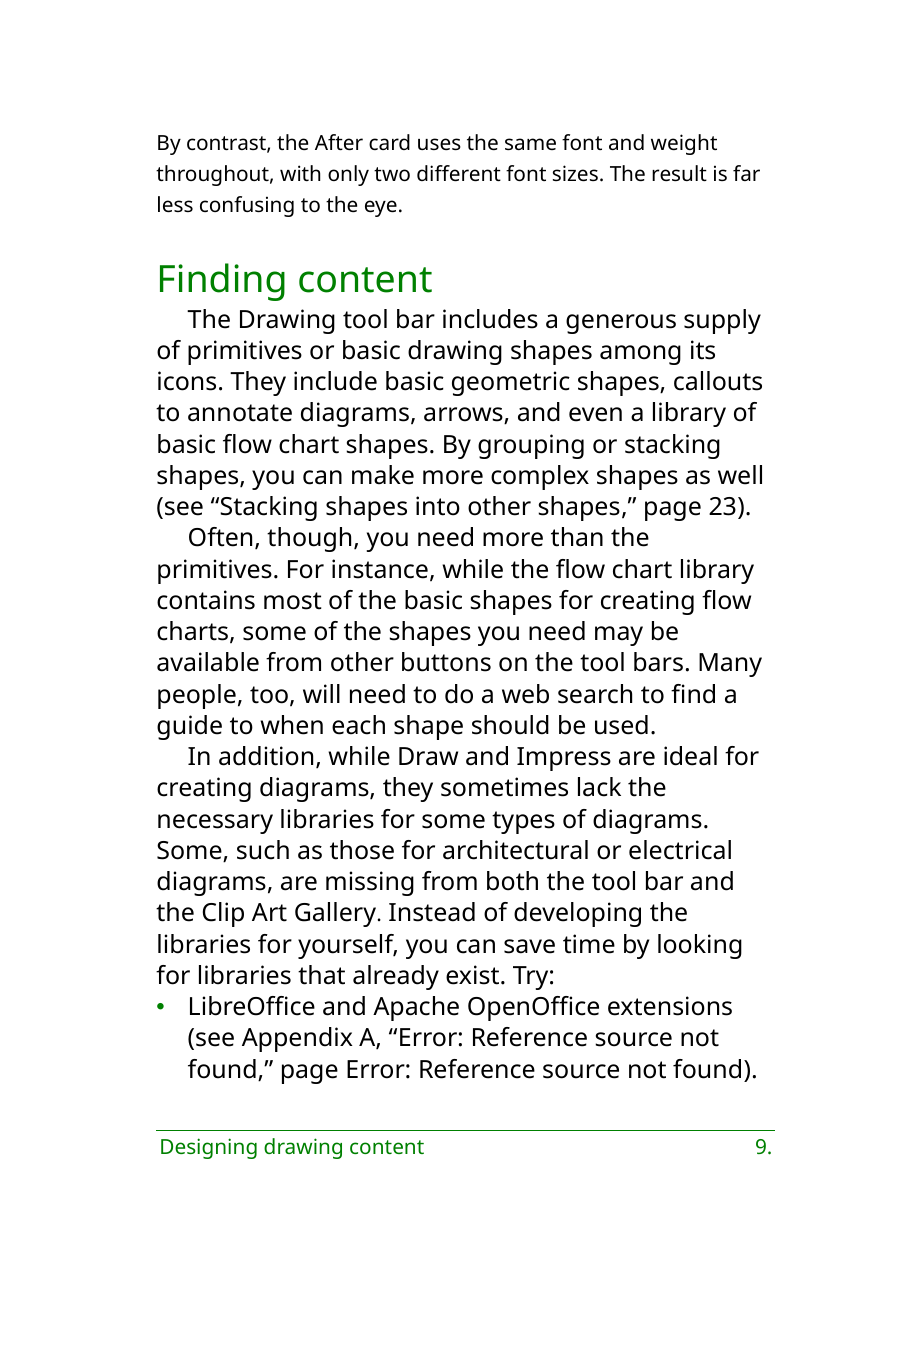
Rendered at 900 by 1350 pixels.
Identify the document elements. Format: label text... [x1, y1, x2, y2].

text In addition, while Draw and Impress are ideal for creating diagrams, they sometimes lack the necessary libraries for some types of diagrams. Some, such as those for architectural or electrical diagrams, are missing from both the tool bar and the Clip Art Gallery. Instead of developing the libraries for yourself, you can save time by looking for libraries that already exist. Try: [156, 741, 775, 991]
list LibreOffice and Apache OpenOffice extensions (see Appendix A, “Error: Reference source not found,” page Error: Reference source not found). [156, 991, 775, 1084]
subtitle Finding content [156, 252, 775, 303]
text Often, though, you need more than the primitives. For instance, while the flow chart library contains most of the basic shapes for creating flow charts, some of the shapes you need may be available from other buttons on the tool bars. Many people, too, will need to do a web search to find a guide to when each shape should be used. [156, 522, 775, 741]
text By contrast, the After card uses the same font and weight throughout, with only two different font sizes. The result is far less confusing to the eye. [156, 125, 775, 219]
text The Drawing tool bar includes a generous supply of primitives or basic drawing shapes among its icons. They include basic geometric shapes, callouts to annotate diagrams, arrows, and even a library of basic flow chart shapes. By grouping or stacking shapes, you can make more complex shapes as well (see “Stacking shapes into other shapes,” page 20). [156, 303, 775, 522]
